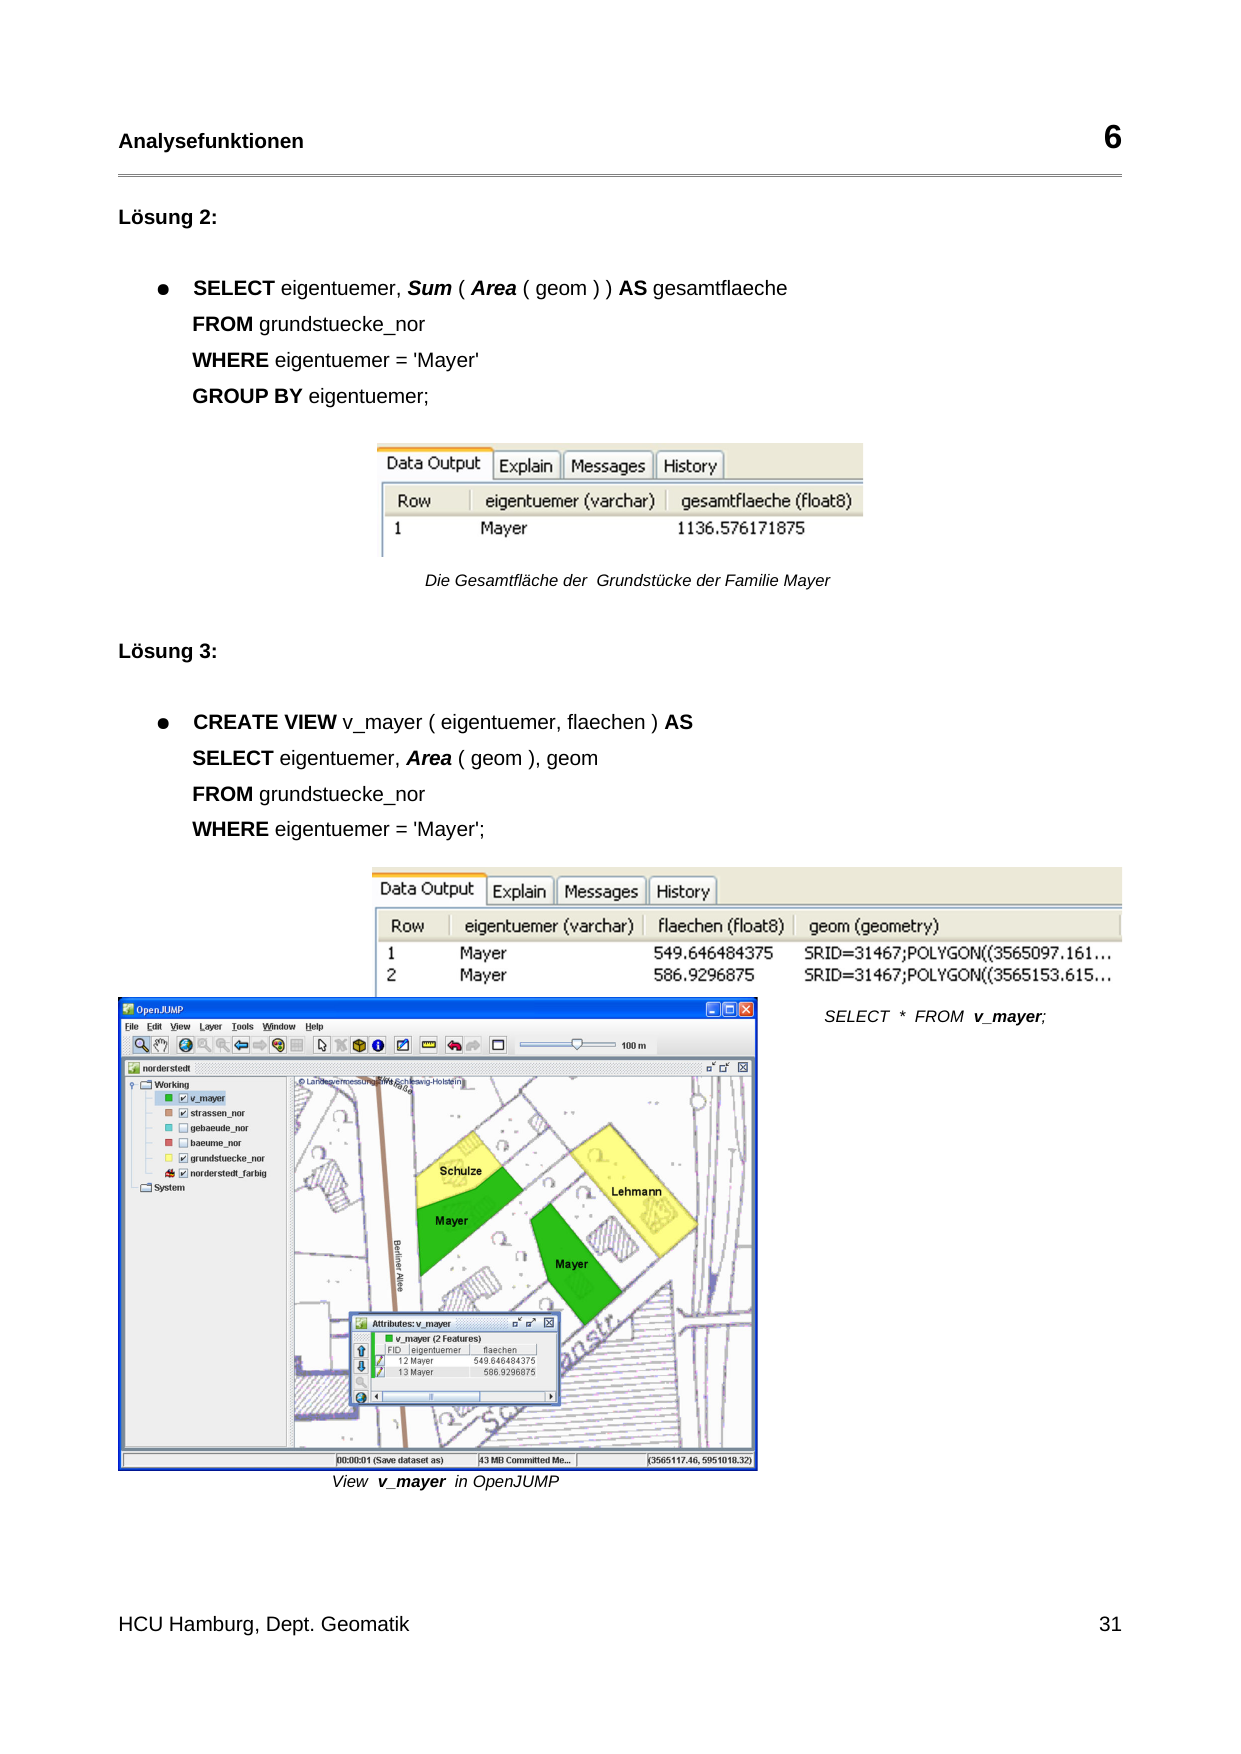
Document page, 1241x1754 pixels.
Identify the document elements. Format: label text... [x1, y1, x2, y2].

text WHERE eigentuemer = 'Mayer' [192, 348, 1122, 372]
list CREATE VIEW v_mayer ( eigentuemer, flaechen ) AS [156, 711, 1122, 734]
text Lösung 3: [118, 639, 1122, 663]
text SELECT eigentuemer, Area ( geom ), geom [192, 747, 1122, 770]
picture [377, 443, 864, 557]
text SELECT * FROM v_mayer; [758, 1007, 1122, 1054]
list SELECT eigentuemer, Sum ( Area ( geom ) ) AS gesamtflaeche [156, 277, 1122, 300]
text View v_mayer in OpenJUMP [118, 1473, 1122, 1491]
text FROM grundstuecke_nor [192, 313, 1122, 336]
text GROUP BY eigentuemer; [192, 384, 1122, 407]
text FROM grundstuecke_nor [192, 782, 1122, 806]
picture [118, 867, 1123, 1471]
text Lösung 2: [118, 206, 1122, 229]
text WHERE eigentuemer = 'Mayer'; [192, 818, 1122, 841]
text [118, 854, 1122, 997]
text Die Gesamtfläche der Grundstücke der Familie Mayer [118, 456, 1122, 591]
